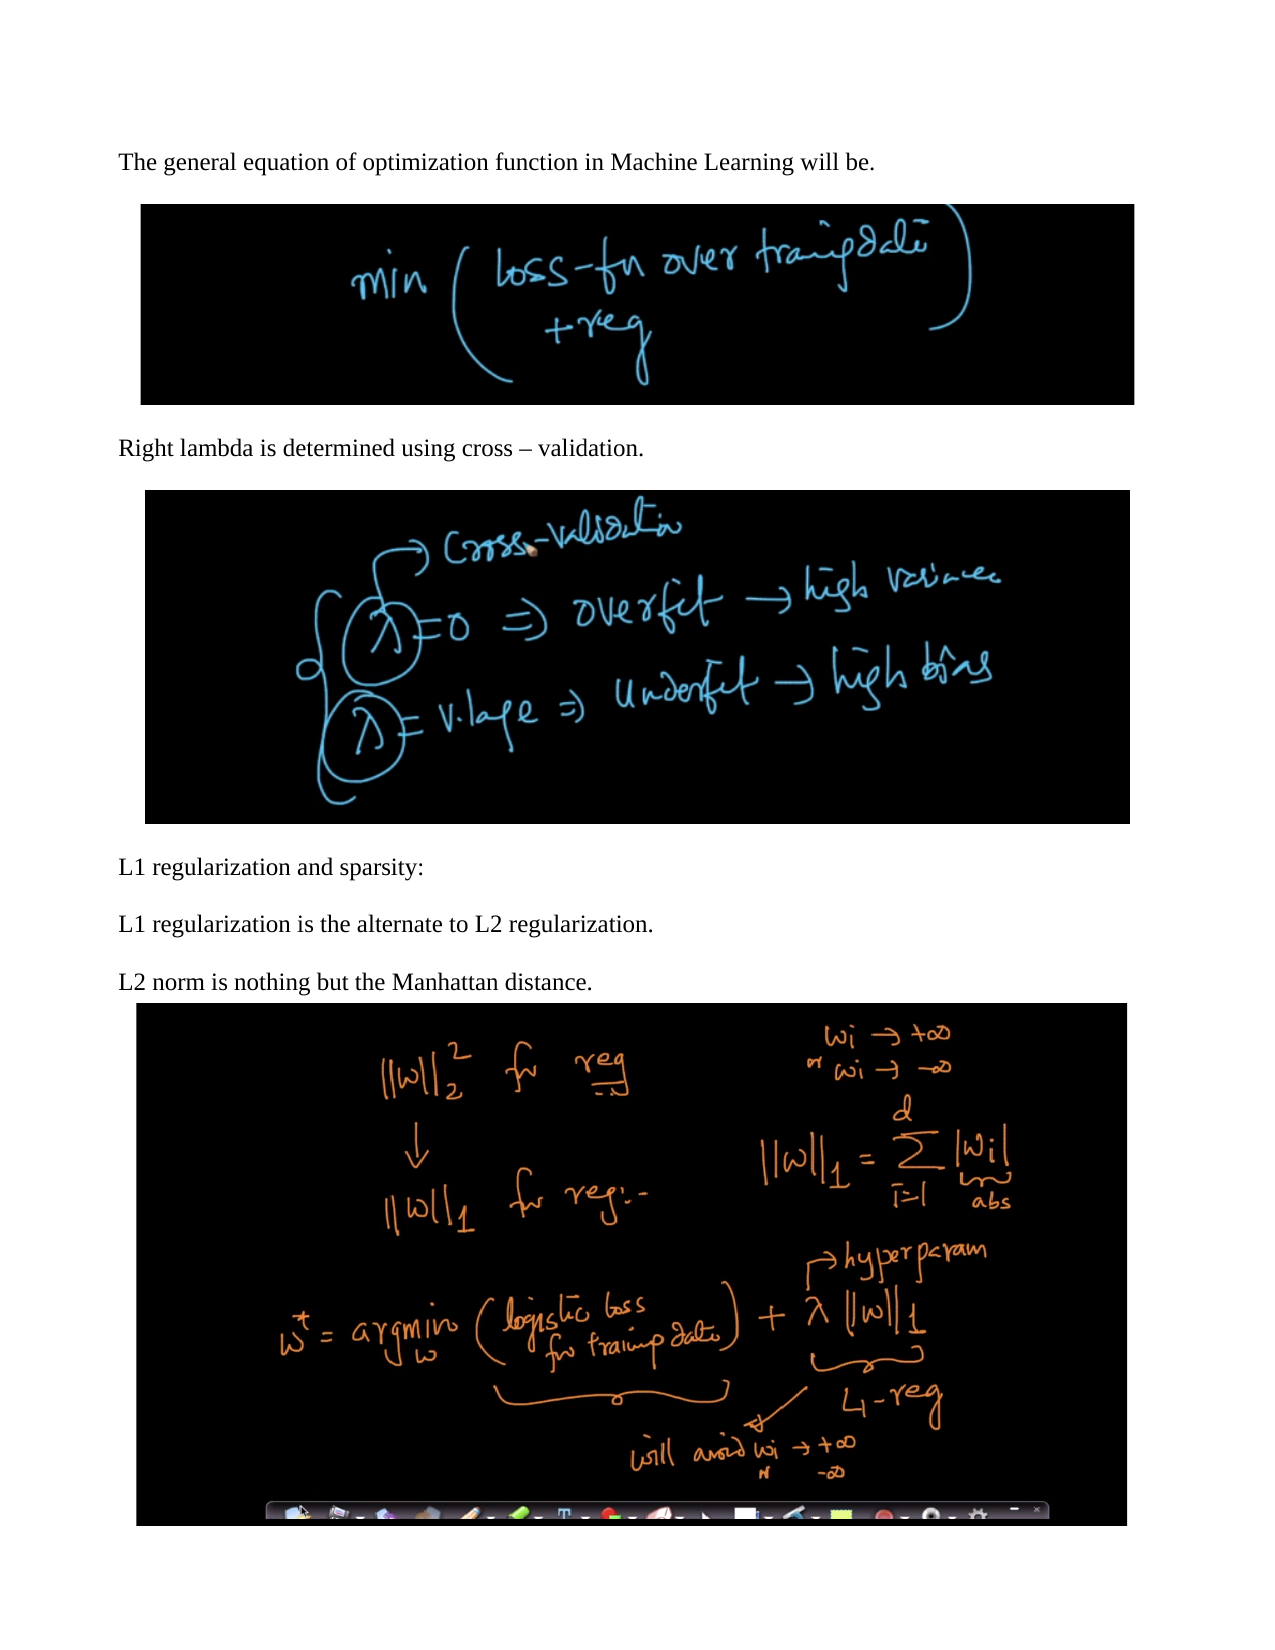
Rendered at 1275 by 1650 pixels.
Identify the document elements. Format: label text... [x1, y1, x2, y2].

text L1 regularization is the alternate to L2 regularization. [118, 909, 1157, 938]
picture [140, 204, 1135, 405]
picture [136, 1003, 1128, 1526]
picture [145, 490, 1130, 824]
text L2 norm is nothing but the Manhattan distance. [118, 967, 1157, 996]
text The general equation of optimization function in Machine Learning will be. [118, 147, 1157, 176]
text L1 regularization and sparsity: [118, 852, 1157, 881]
text Right lambda is determined using cross – validation. [118, 433, 1157, 462]
